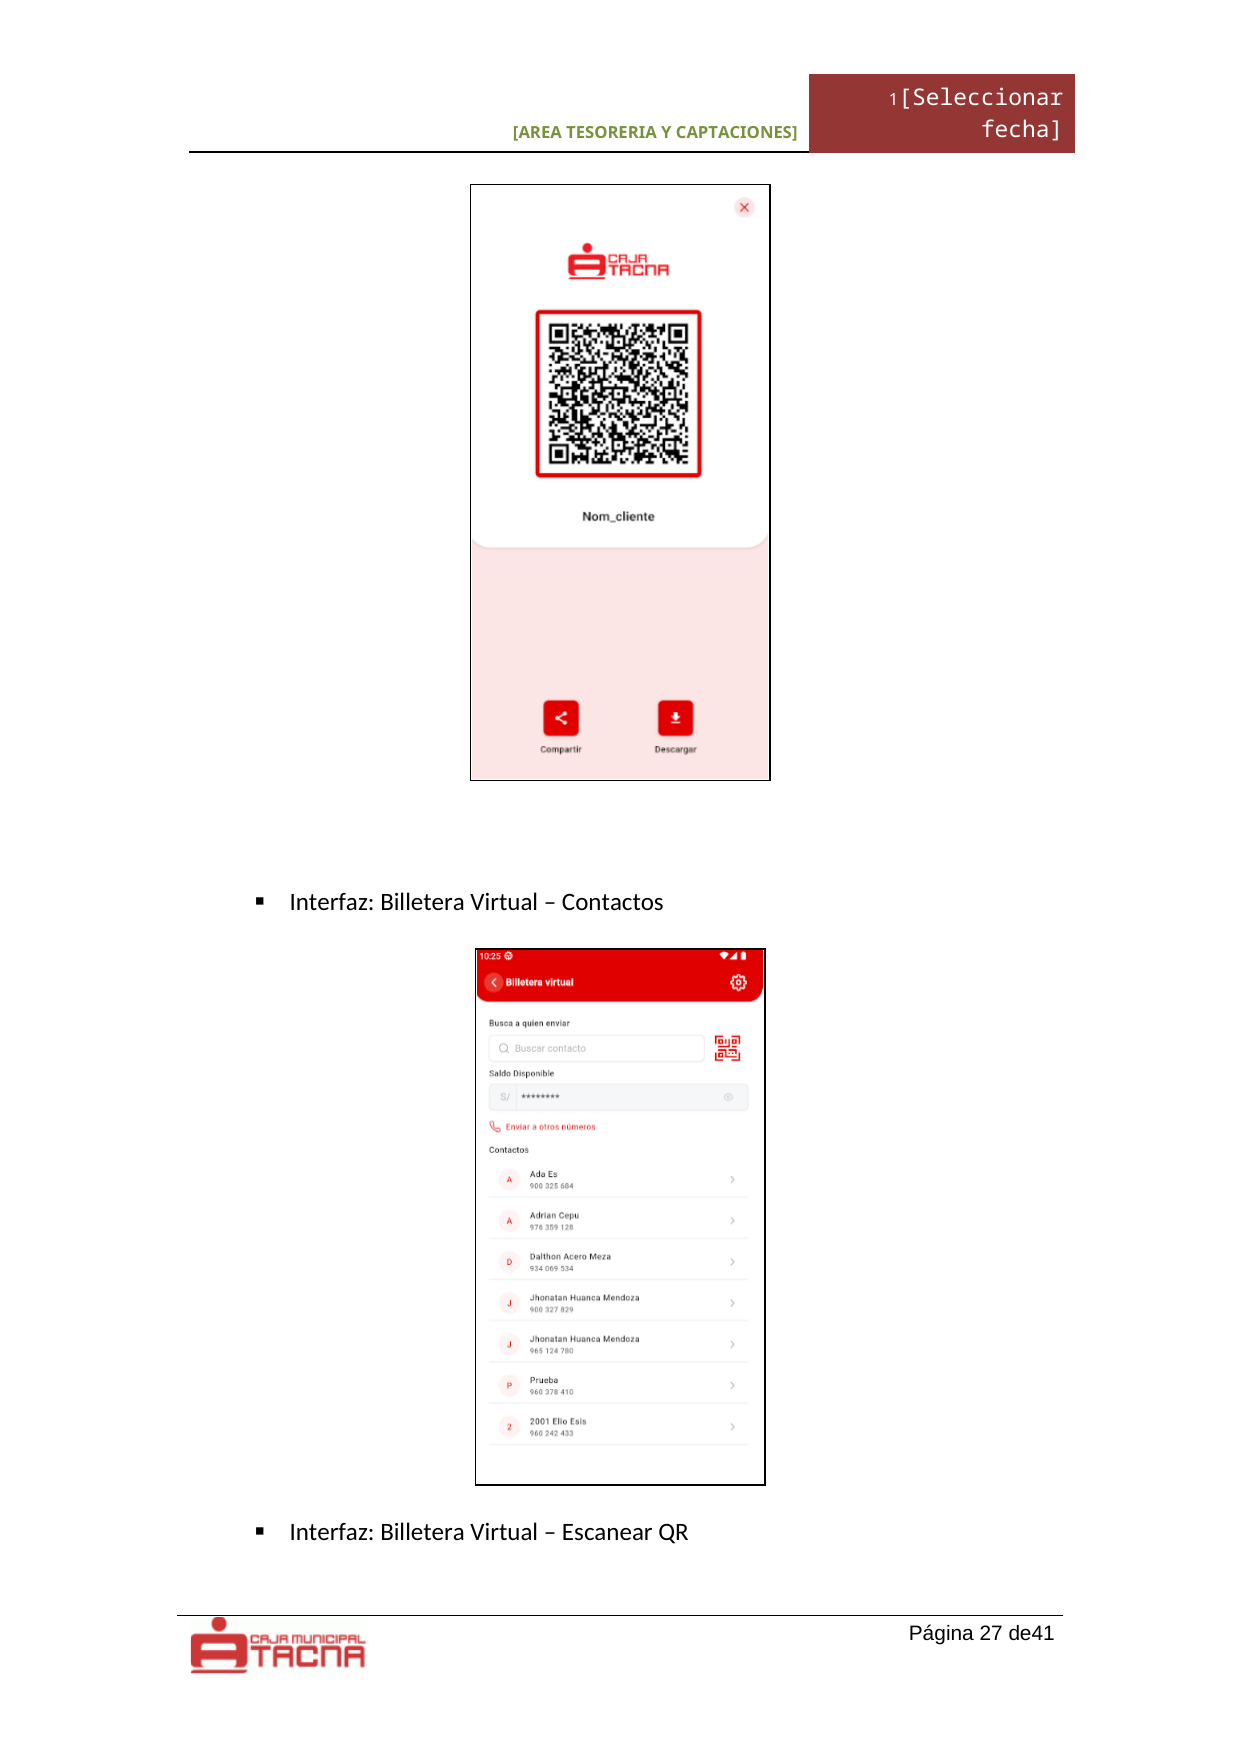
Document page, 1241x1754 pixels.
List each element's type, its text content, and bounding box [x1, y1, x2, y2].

list Interfaz: Billetera Virtual – Contactos [254, 886, 1063, 917]
list Interfaz: Billetera Virtual – Escanear QR [254, 961, 1063, 1547]
